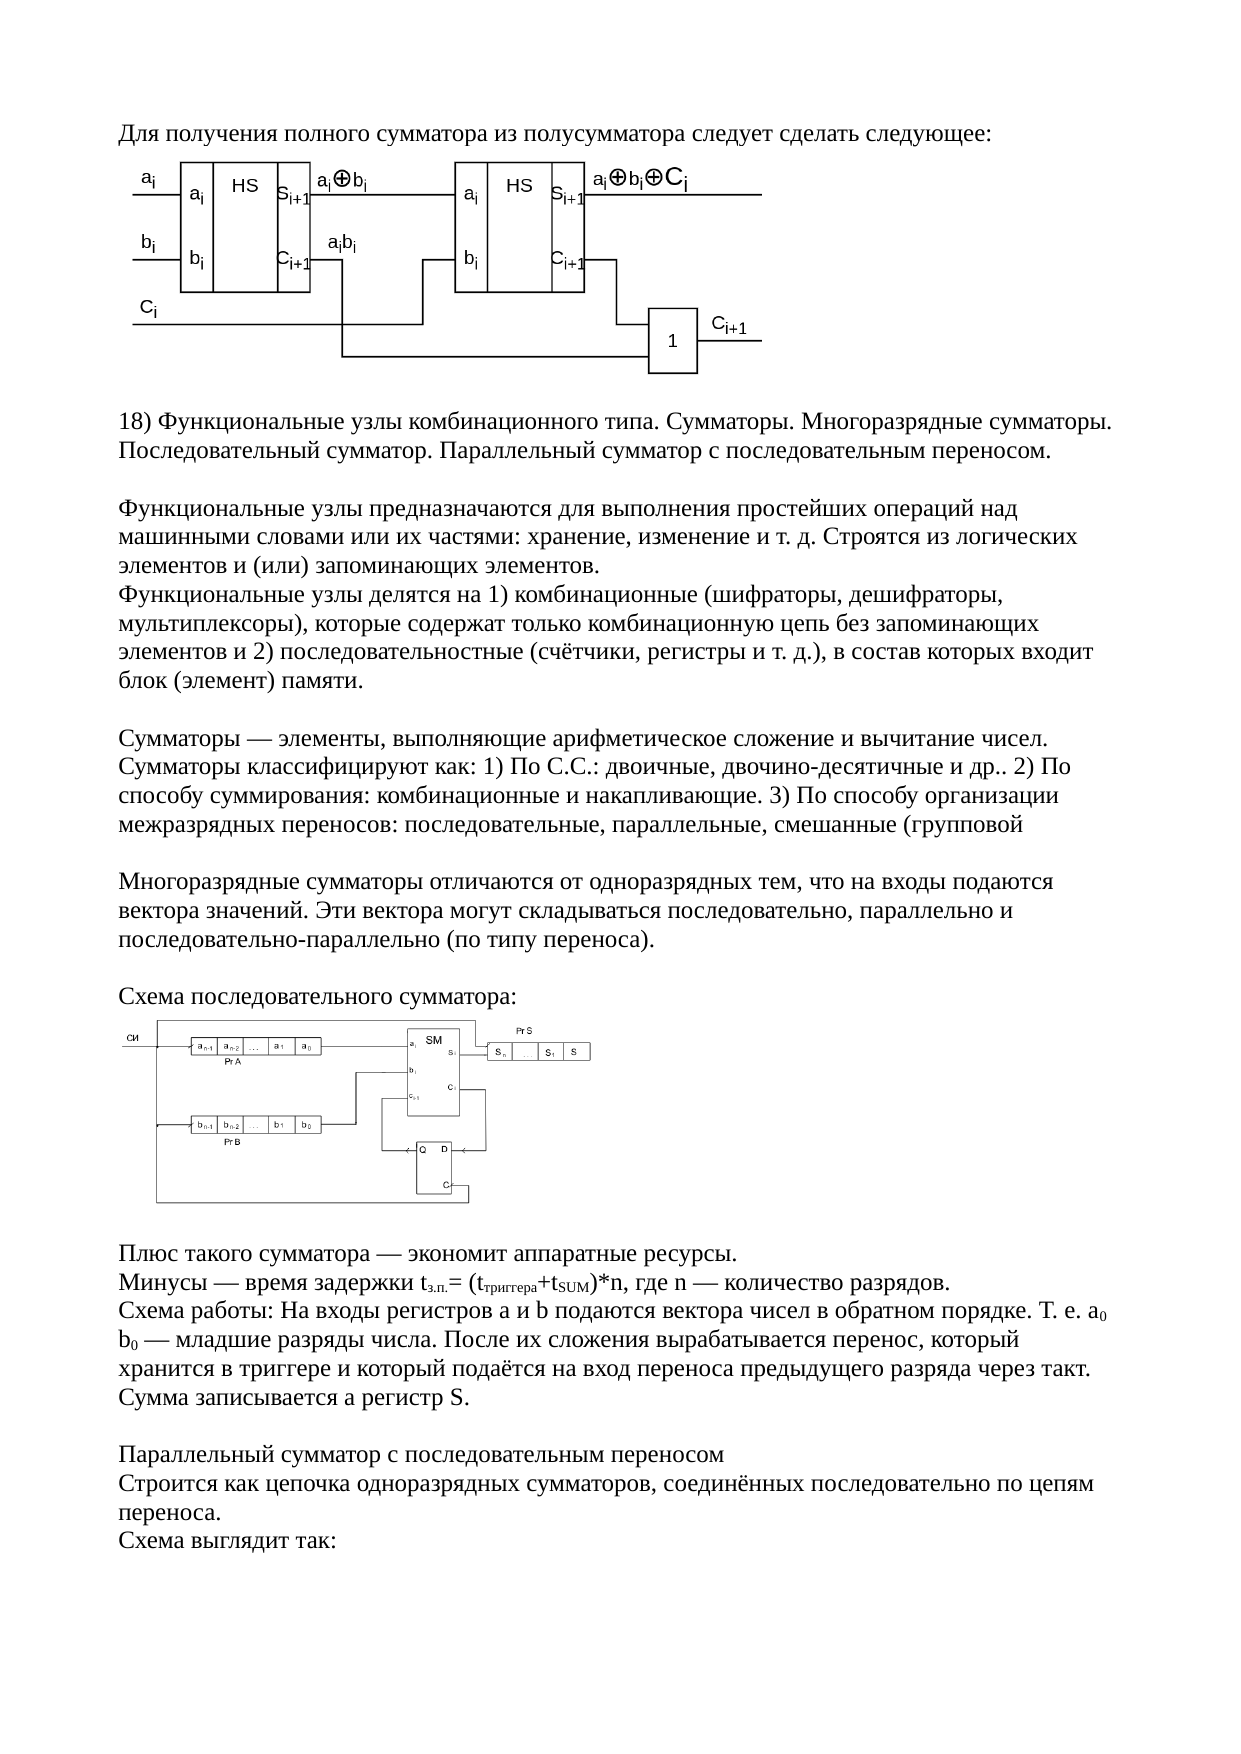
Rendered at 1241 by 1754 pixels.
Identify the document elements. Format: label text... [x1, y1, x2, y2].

text Минусы — время задержки tз.п.= (tтриггера+tSUM)*n, где n — количество разрядов. [118, 1267, 1122, 1296]
text Параллельный сумматор с последовательным переносом [118, 1439, 1122, 1468]
text Схема выглядит так: [118, 1526, 1122, 1554]
text Сумматоры — элементы, выполняющие арифметическое сложение и вычитание чисел. Сумматоры классифицируют как: 1) По С.С.: двоичные, двочино-десятичные и др.. 2) По способу суммирования: комбинационные и накапливающие. 3) По способу организации межразрядных переносов: последовательные, параллельные, смешанные (групповой [118, 723, 1122, 838]
text Функциональные узлы делятся на 1) комбинационные (шифраторы, дешифраторы, мультиплексоры), которые содержат только комбинационную цепь без запоминающих элементов и 2) последовательностные (счётчики, регистры и т. д.), в состав которых входит блок (элемент) памяти. [118, 579, 1122, 694]
text 18) Функциональные узлы комбинационного типа. Сумматоры. Многоразрядные сумматоры. Последовательный сумматор. Параллельный сумматор с последовательным переносом. [118, 406, 1122, 464]
text Плюс такого сумматора — экономит аппаратные ресурсы. [118, 1238, 1122, 1267]
text Для получения полного сумматора из полусумматора следует сделать следующее: [118, 118, 1122, 147]
text Схема работы: На входы регистров a и b подаются вектора чисел в обратном порядке. Т. е. a0 b0 — младшие разряды числа. После их сложения вырабатывается перенос, который хранится в триггере и который подаётся на вход переноса предыдущего разряда через такт. Сумма записывается а регистр S. [118, 1296, 1122, 1411]
text Многоразрядные сумматоры отличаются от одноразрядных тем, что на входы подаются вектора значений. Эти вектора могут складываться последовательно, параллельно и последовательно-параллельно (по типу переноса). [118, 866, 1122, 953]
text Схема последовательного сумматора: [118, 981, 1122, 1010]
text Строится как цепочка одноразрядных сумматоров, соединённых последовательно по цепям переноса. [118, 1468, 1122, 1526]
picture [118, 1010, 594, 1210]
picture [118, 146, 775, 378]
text Функциональные узлы предназначаются для выполнения простейших операций над машинными словами или их частями: хранение, изменение и т. д. Строятся из логических элементов и (или) запоминающих элементов. [118, 493, 1122, 579]
